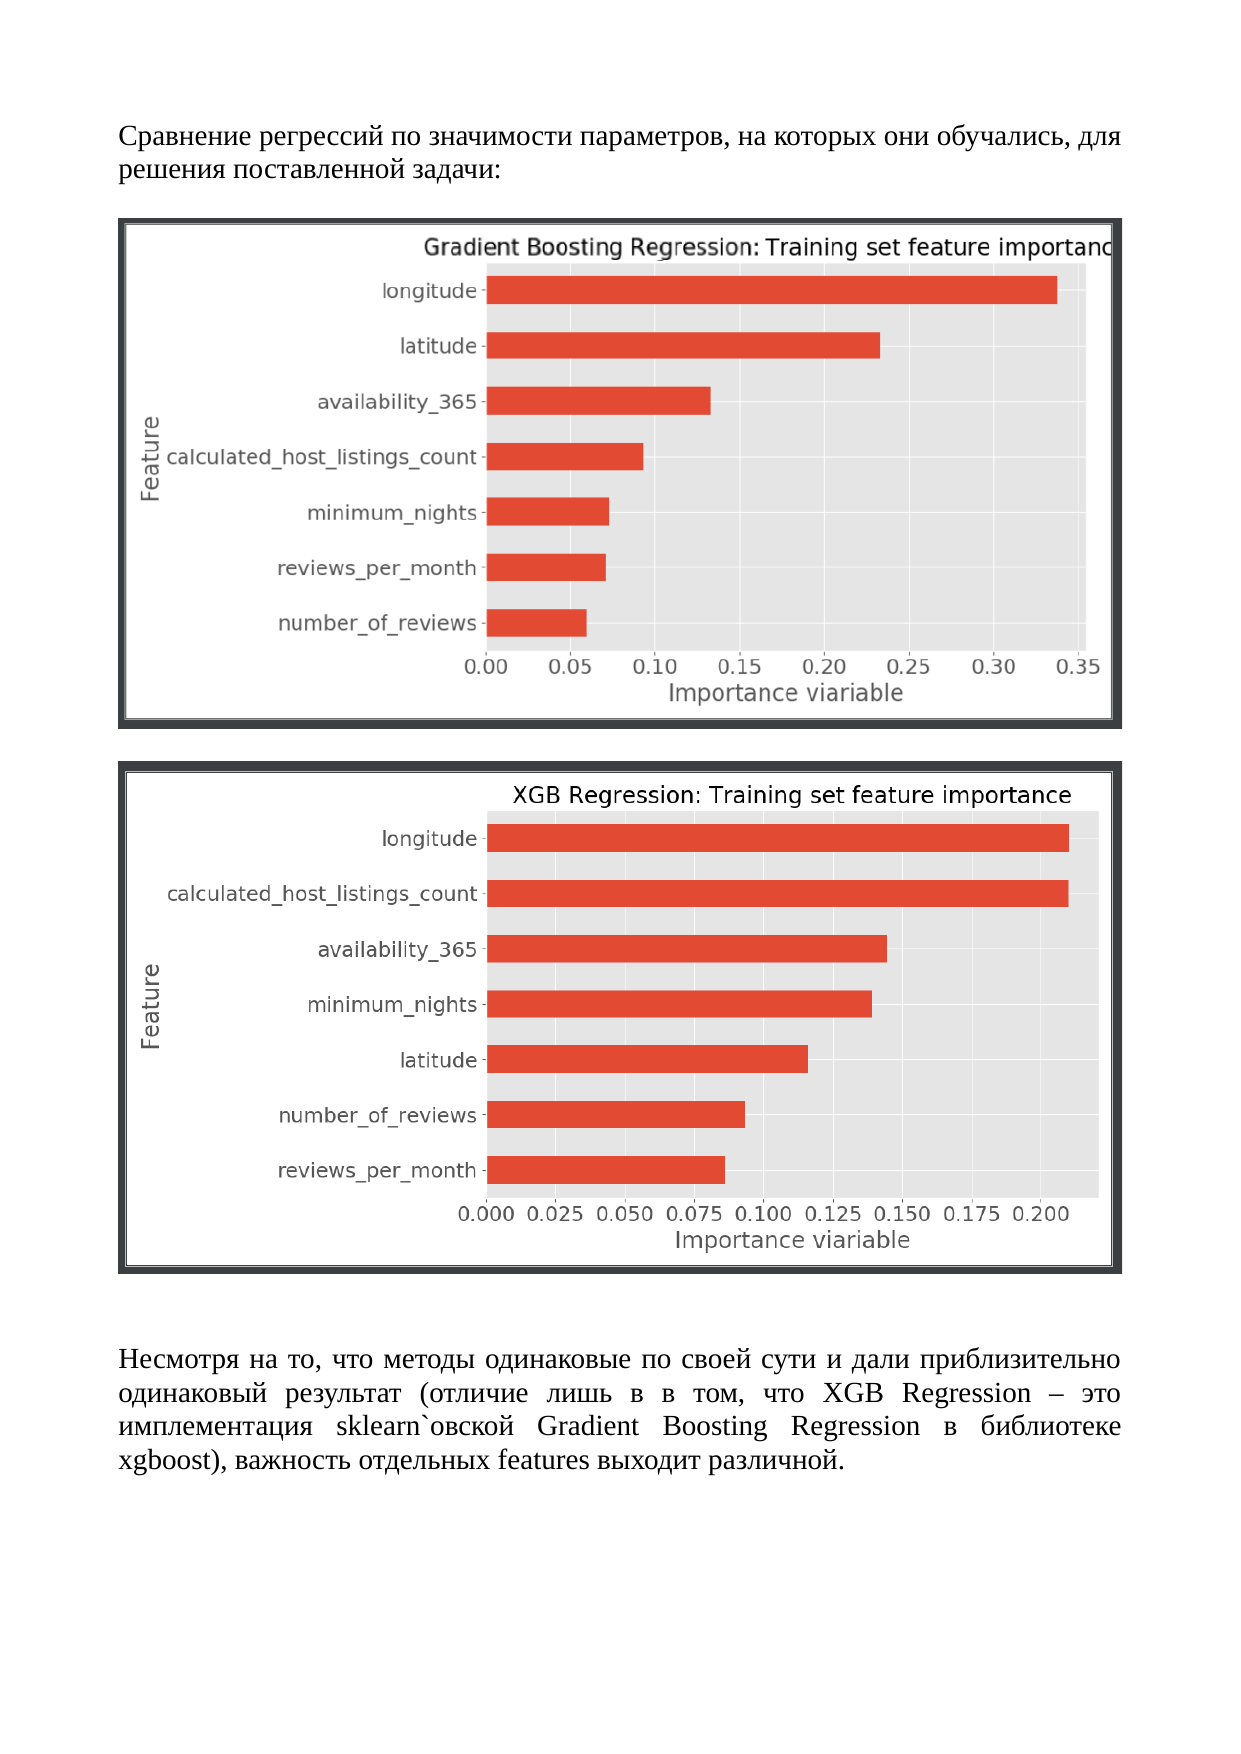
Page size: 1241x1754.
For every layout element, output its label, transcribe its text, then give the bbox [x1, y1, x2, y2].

picture [118, 761, 1123, 1274]
text Несмотря на то, что методы одинаковые по своей сути и дали приблизительно одинаковый результат (отличие лишь в в том, что XGB Regression – это имплементация sklearn`овской Gradient Boosting Regression в библиотеке xgboost), важность отдельных features выходит различной. [118, 1341, 1122, 1475]
text Сравнение регрессий по значимости параметров, на которых они обучались, для решения поставленной задачи: [118, 118, 1122, 185]
picture [118, 218, 1123, 729]
